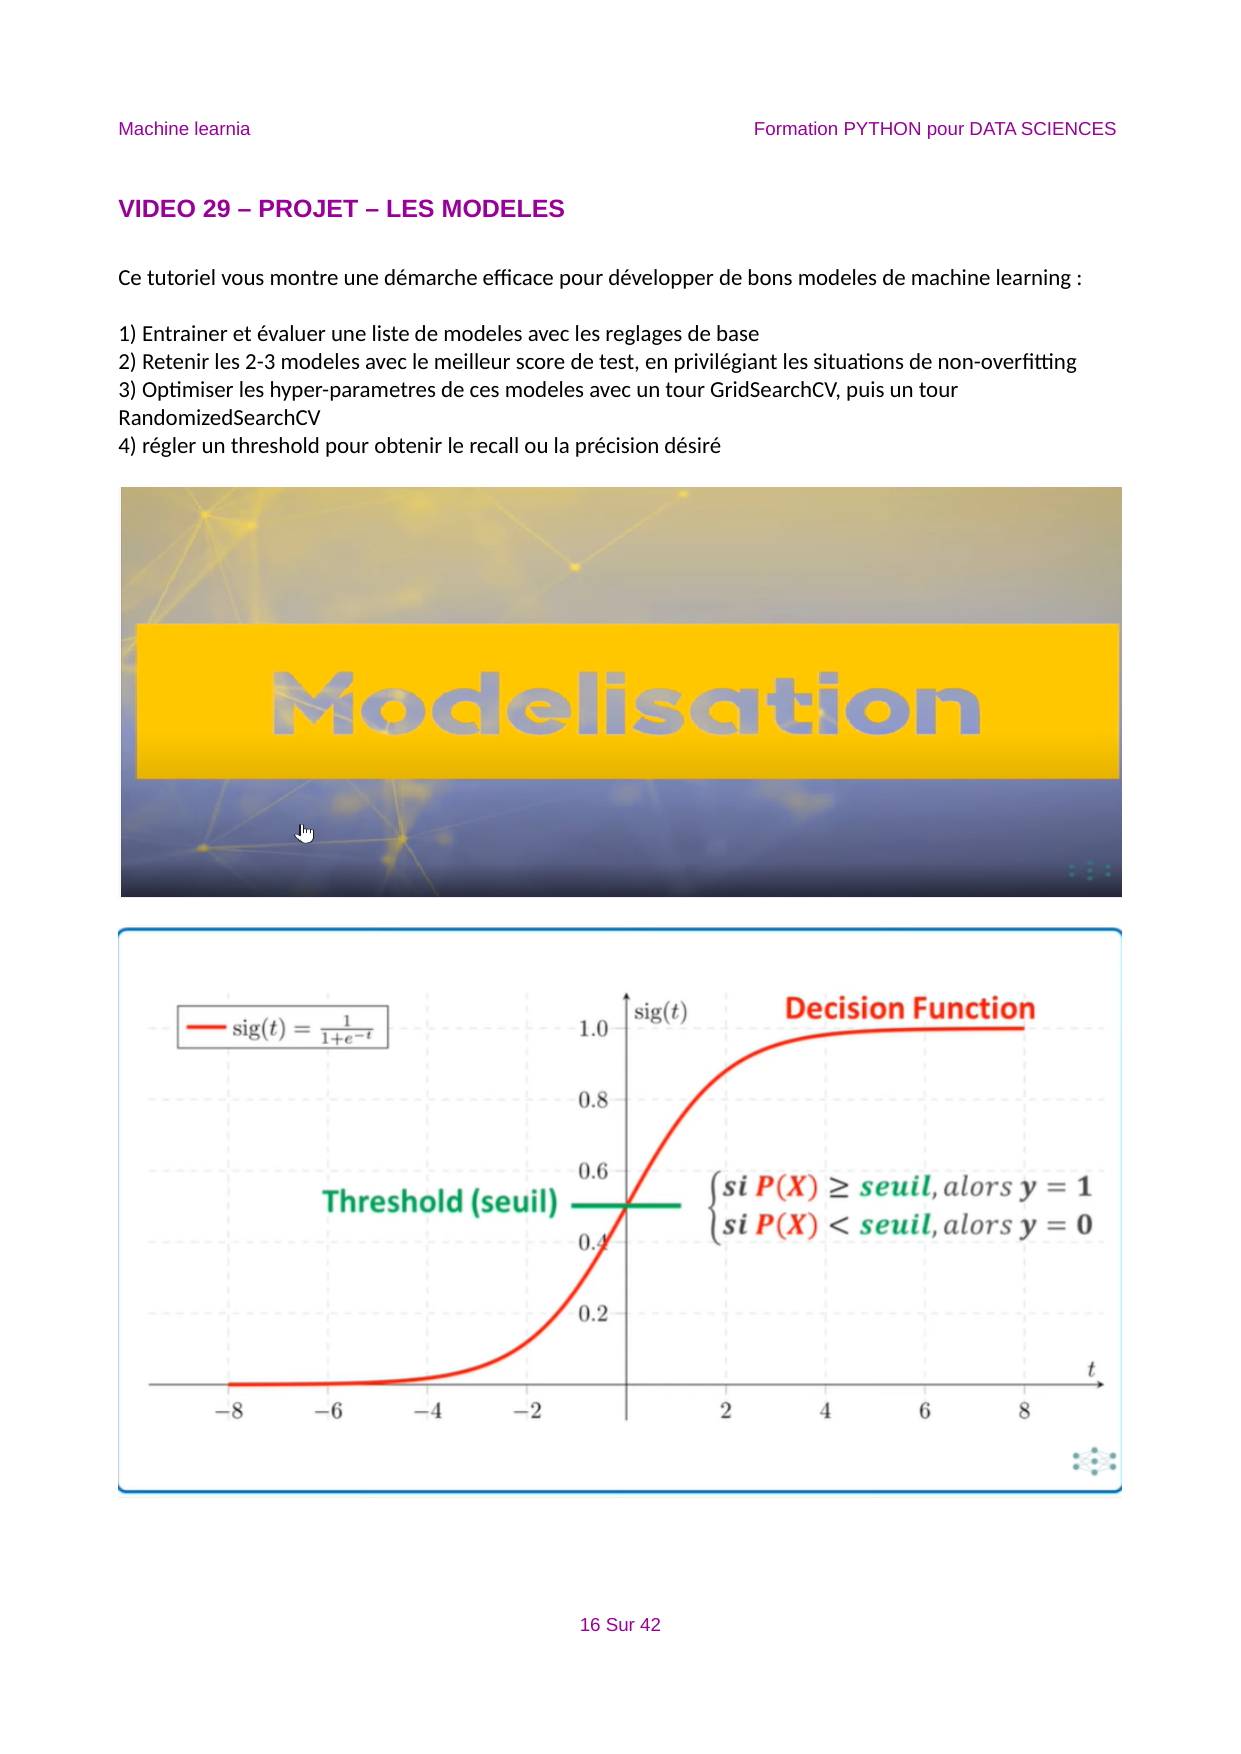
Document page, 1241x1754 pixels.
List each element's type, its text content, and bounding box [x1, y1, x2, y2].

text 1) Entrainer et évaluer une liste de modeles avec les reglages de base [118, 319, 1122, 347]
picture [118, 487, 1122, 898]
subtitle VIDEO 29 – PROJET – LES MODELES [118, 194, 1122, 223]
text Ce tutoriel vous montre une démarche efficace pour développer de bons modeles de machine learning : [118, 263, 1122, 291]
picture [118, 925, 1122, 1498]
text 2) Retenir les 2-3 modeles avec le meilleur score de test, en privilégiant les situations de non-overfitting [118, 347, 1122, 376]
text 3) Optimiser les hyper-parametres de ces modeles avec un tour GridSearchCV, puis un tour RandomizedSearchCV [118, 376, 1122, 432]
text 4) régler un threshold pour obtenir le recall ou la précision désiré [118, 432, 1122, 459]
